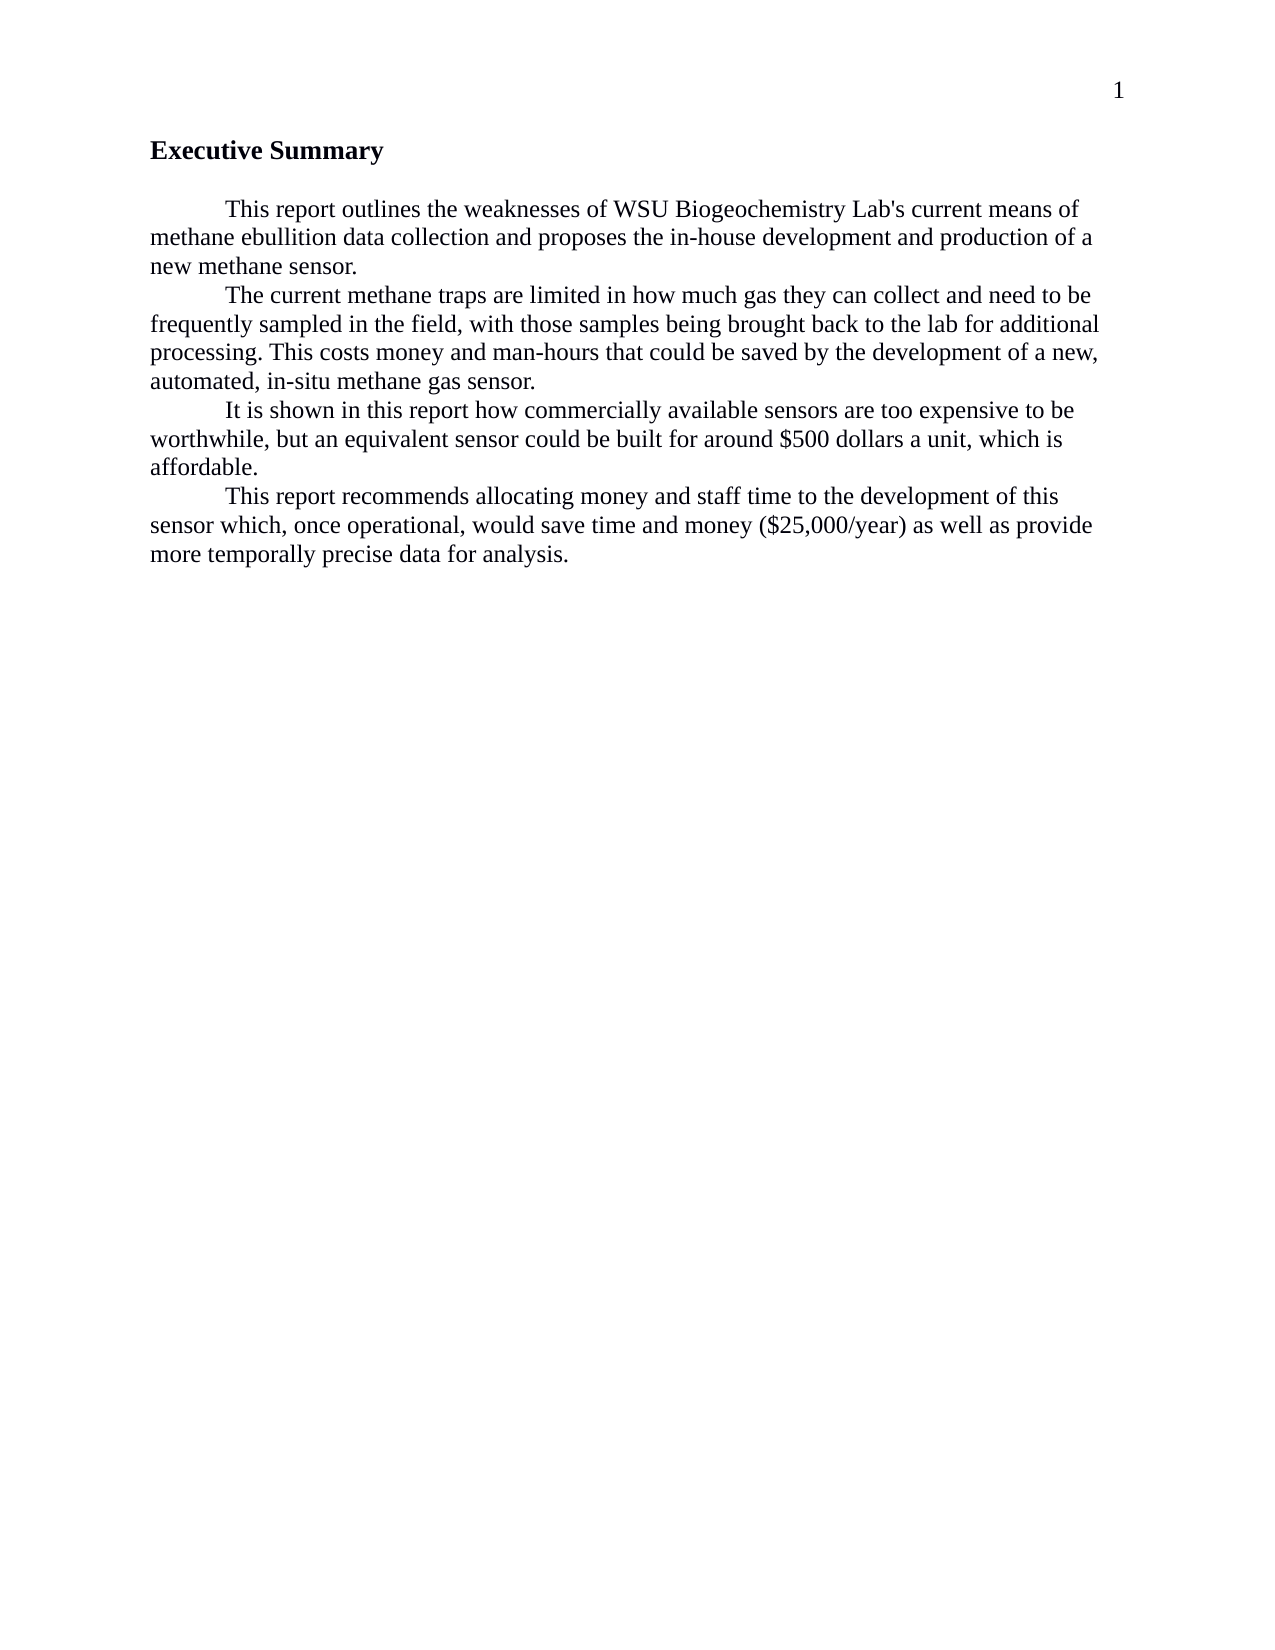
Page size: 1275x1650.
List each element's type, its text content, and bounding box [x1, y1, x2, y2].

text Executive Summary [150, 134, 1125, 165]
text This report recommends allocating money and staff time to the development of this sensor which, once operational, would save time and money ($25,000/year) as well as provide more temporally precise data for analysis. [150, 481, 1125, 567]
text This report outlines the weaknesses of WSU Biogeochemistry Lab's current means of methane ebullition data collection and proposes the in-house development and production of a new methane sensor. [150, 194, 1125, 280]
text It is shown in this report how commercially available sensors are too expensive to be worthwhile, but an equivalent sensor could be built for around $500 dollars a unit, which is affordable. [150, 395, 1125, 481]
text The current methane traps are limited in how much gas they can collect and need to be frequently sampled in the field, with those samples being brought back to the lab for additional processing. This costs money and man-hours that could be saved by the development of a new, automated, in-situ methane gas sensor. [150, 280, 1125, 395]
